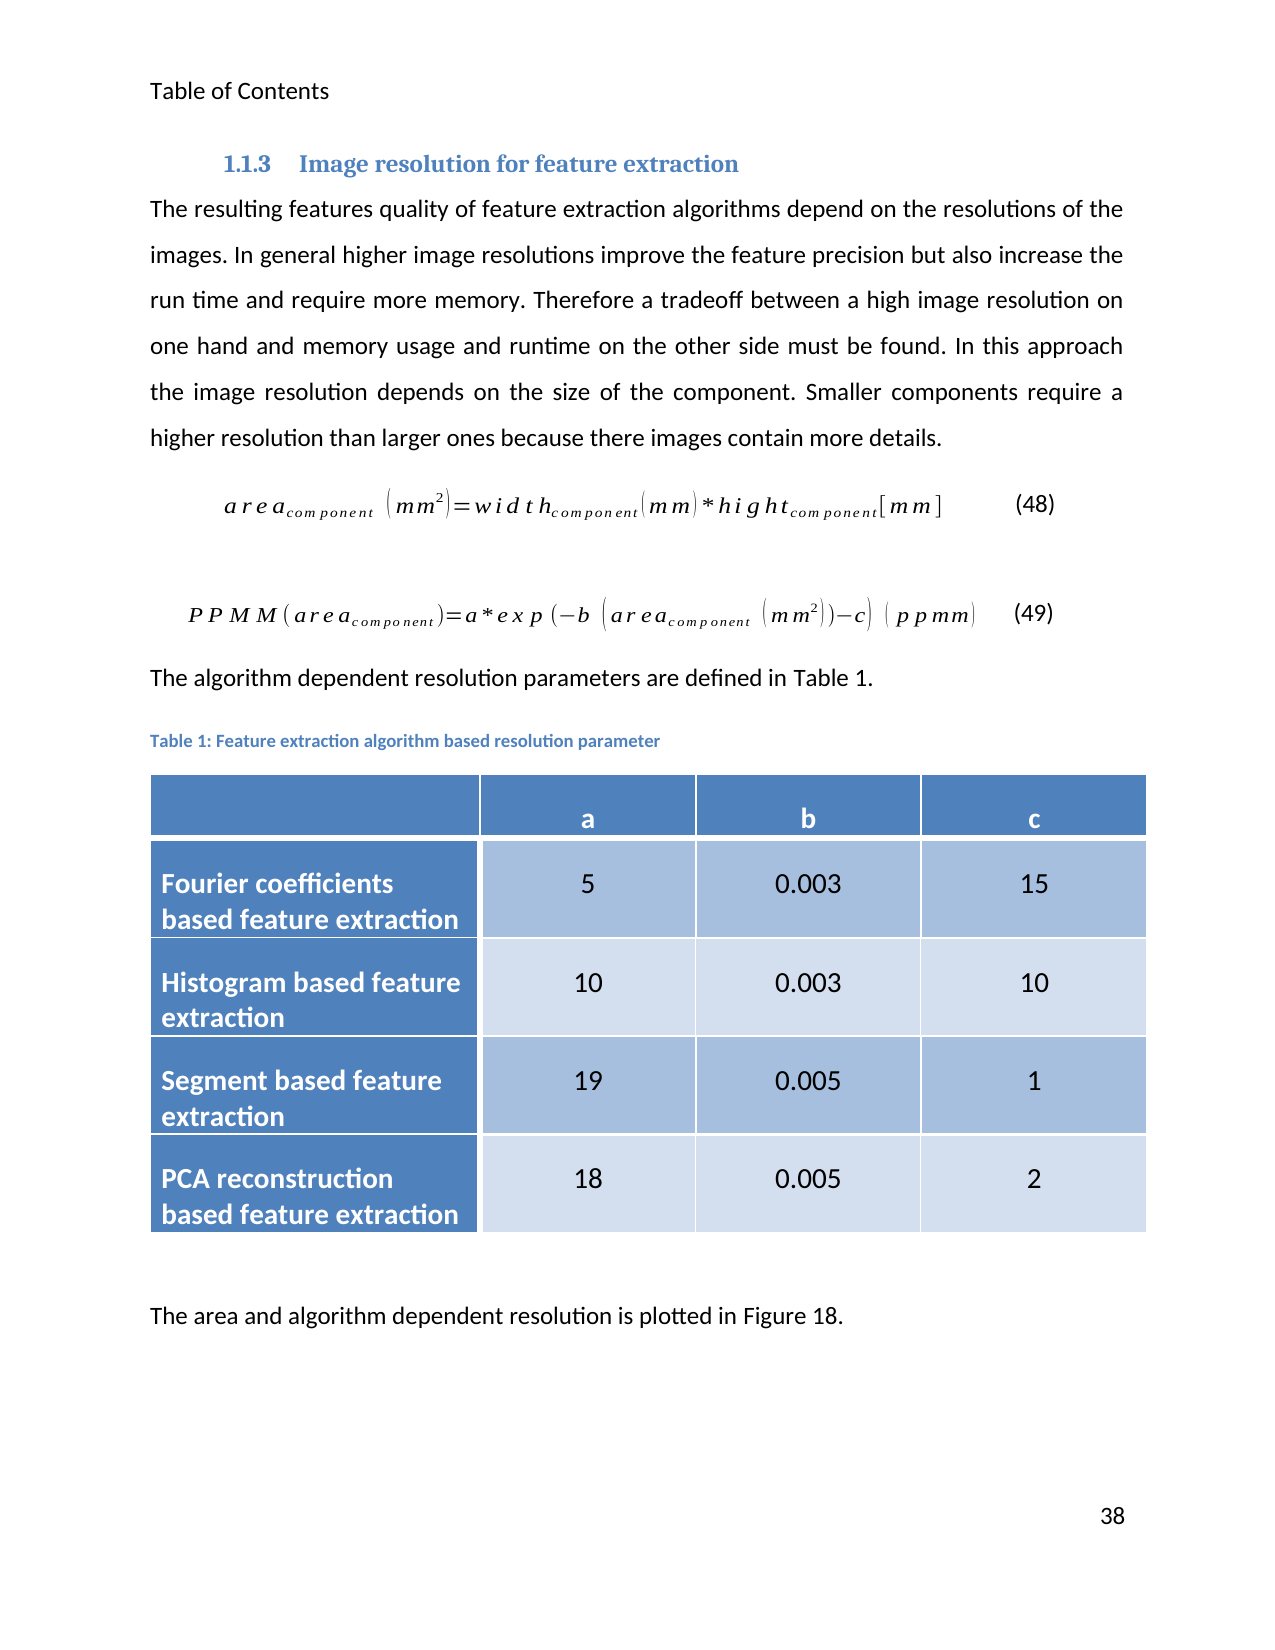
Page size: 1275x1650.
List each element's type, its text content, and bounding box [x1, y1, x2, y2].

table_cell 18 [483, 1136, 695, 1232]
text The resulting features quality of feature extraction algorithms depend on the resolutions of the images. In general higher image resolutions improve the feature precision but also increase the run time and require more memory. Therefore a tradeoff between a high image resolution on one hand and memory usage and runtime on the other side must be found. In this approach the image resolution depends on the size of the component. Smaller components require a higher resolution than larger ones because there images contain more details. [150, 193, 1125, 452]
table_header c [922, 775, 1146, 835]
table_cell 5 [483, 841, 695, 937]
table_cell 0.005 [697, 1037, 920, 1133]
table_cell 0.003 [697, 841, 920, 937]
table_header [161, 598, 1002, 632]
table_header a [481, 775, 695, 835]
table_cell 1 [922, 1037, 1146, 1133]
table_cell PCA reconstruction based feature extraction [151, 1135, 477, 1232]
table_cell 10 [921, 939, 1146, 1035]
table_header [151, 775, 479, 835]
table_header b [697, 775, 920, 835]
table_header (48) [1004, 488, 1069, 521]
text The algorithm dependent resolution parameters are defined in Table 1. [150, 662, 1125, 693]
text Table 1: Feature extraction algorithm based resolution parameter [150, 729, 1125, 752]
table_cell 0.003 [696, 939, 920, 1035]
table_header [161, 488, 1003, 521]
table_header [150, 488, 1080, 552]
subtitle Image resolution for feature extraction [224, 150, 1125, 179]
table_cell Fourier coefficients based feature extraction [151, 841, 477, 937]
table_cell 2 [921, 1136, 1146, 1232]
table_cell Histogram based feature extraction [151, 938, 477, 1035]
text The area and algorithm dependent resolution is plotted in Figure 18. [150, 1300, 1125, 1331]
table_cell [1080, 552, 1147, 662]
table_header (49) [1002, 598, 1069, 632]
table_cell [150, 552, 1080, 662]
table_cell Segment based feature extraction [151, 1037, 477, 1133]
table_header [1080, 488, 1147, 552]
table_cell 0.005 [696, 1136, 920, 1232]
table_cell 15 [922, 841, 1146, 937]
table_cell 10 [483, 939, 695, 1035]
table_cell 19 [483, 1037, 695, 1133]
